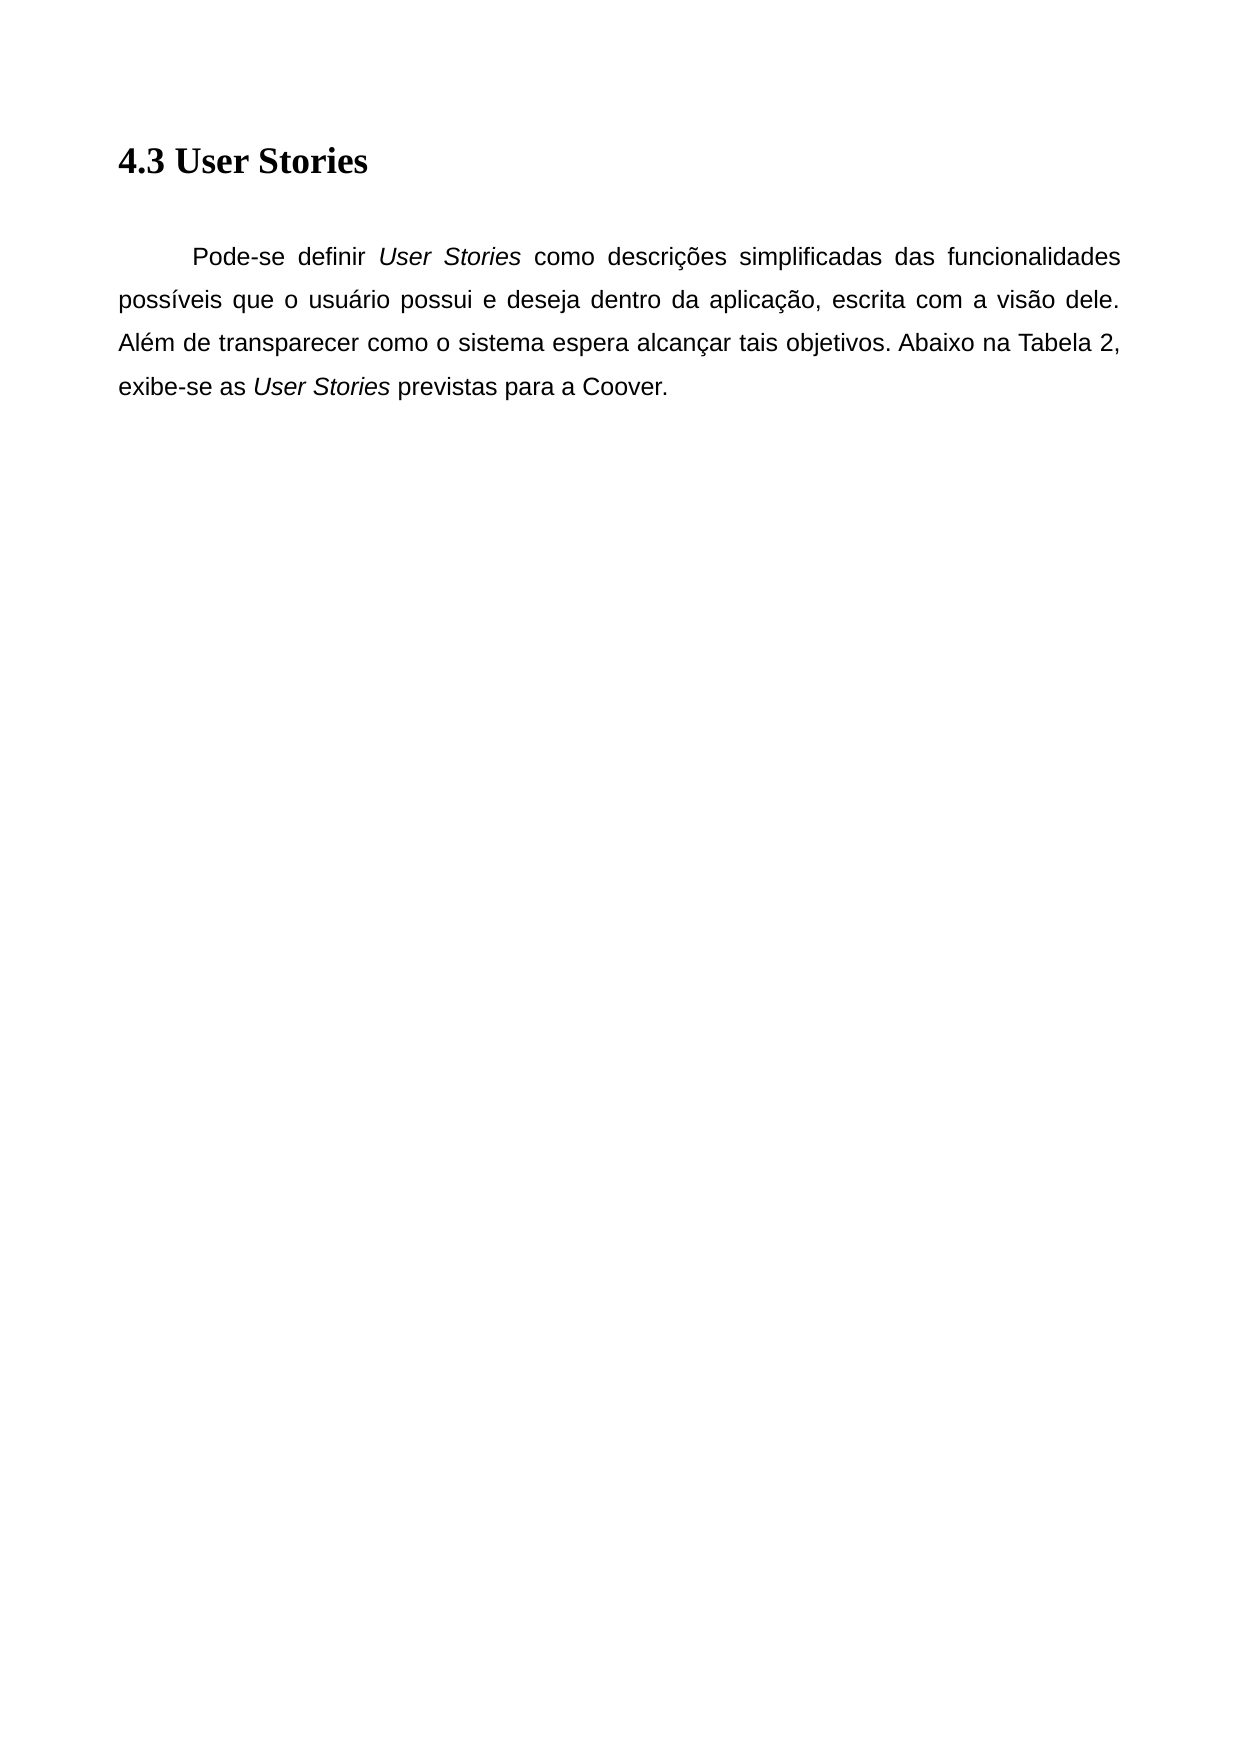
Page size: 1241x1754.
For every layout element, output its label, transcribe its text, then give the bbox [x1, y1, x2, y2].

subtitle 4.3 User Stories [118, 139, 1122, 182]
text Pode-se definir User Stories como descrições simplificadas das funcionalidades possíveis que o usuário possui e deseja dentro da aplicação, escrita com a visão dele. Além de transparecer como o sistema espera alcançar tais objetivos. Abaixo na Tabela 2, exibe-se as User Stories previstas para a Coover. [118, 242, 1122, 400]
